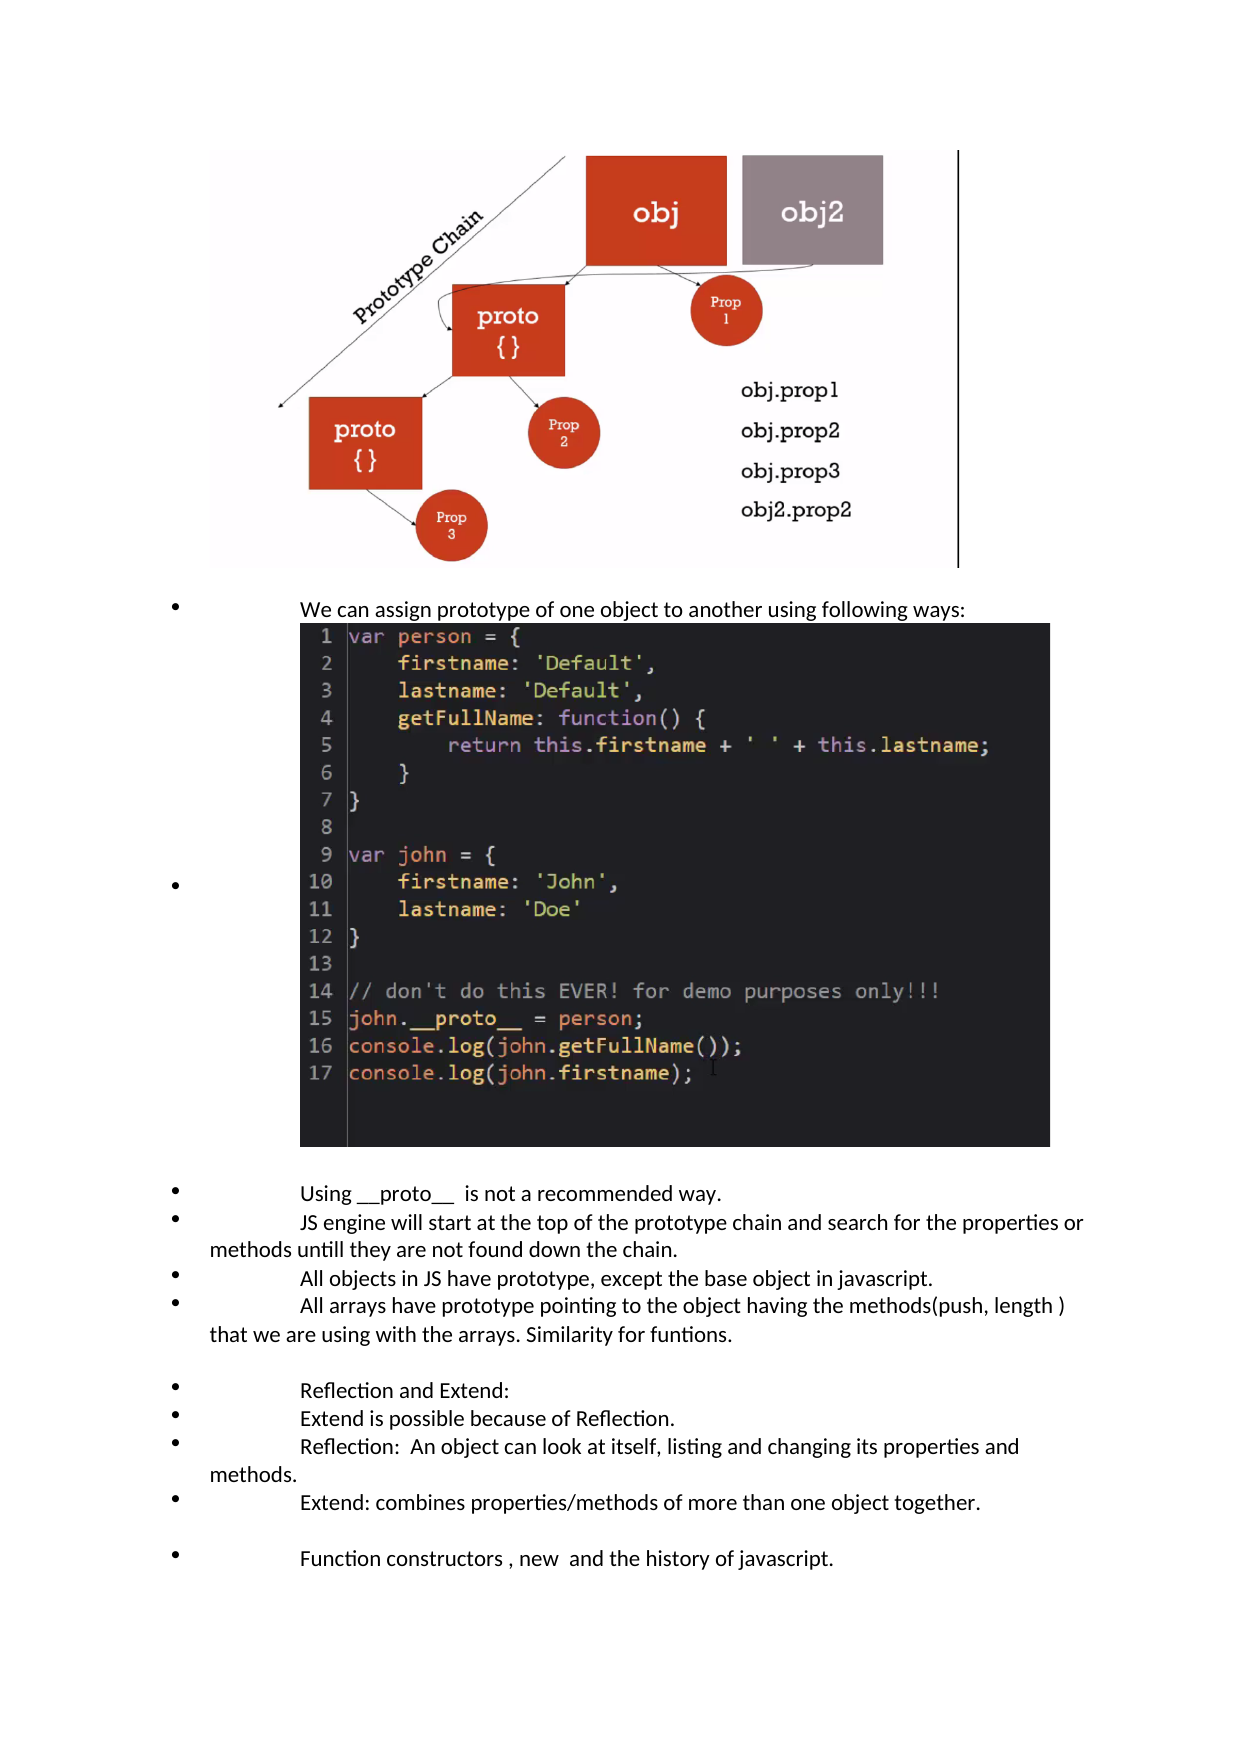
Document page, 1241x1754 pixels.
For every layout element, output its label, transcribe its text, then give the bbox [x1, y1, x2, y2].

list Reflection: An object can look at itself, listing and changing its properties and methods. [172, 1432, 1090, 1488]
list Using __proto__ is not a recommended way. [172, 1179, 1090, 1208]
picture [300, 623, 1050, 1147]
list JS engine will start at the top of the prototype chain and search for the properties or methods untill they are not found down the chain. [172, 1208, 1090, 1264]
list All objects in JS have prototype, except the base object in javascript. [172, 1264, 1090, 1292]
list Extend: combines properties/methods of more than one object together. [172, 1488, 1090, 1516]
list We can assign prototype of one object to another using following ways: [172, 596, 1090, 623]
list Function constructors , new and the history of javascript. [172, 1544, 1090, 1572]
picture [209, 150, 960, 568]
list All arrays have prototype pointing to the object having the methods(push, length ) that we are using with the arrays. Similarity for funtions. [172, 1292, 1090, 1348]
list Reflection and Extend: [172, 1376, 1090, 1404]
list Extend is possible because of Reflection. [172, 1404, 1090, 1432]
